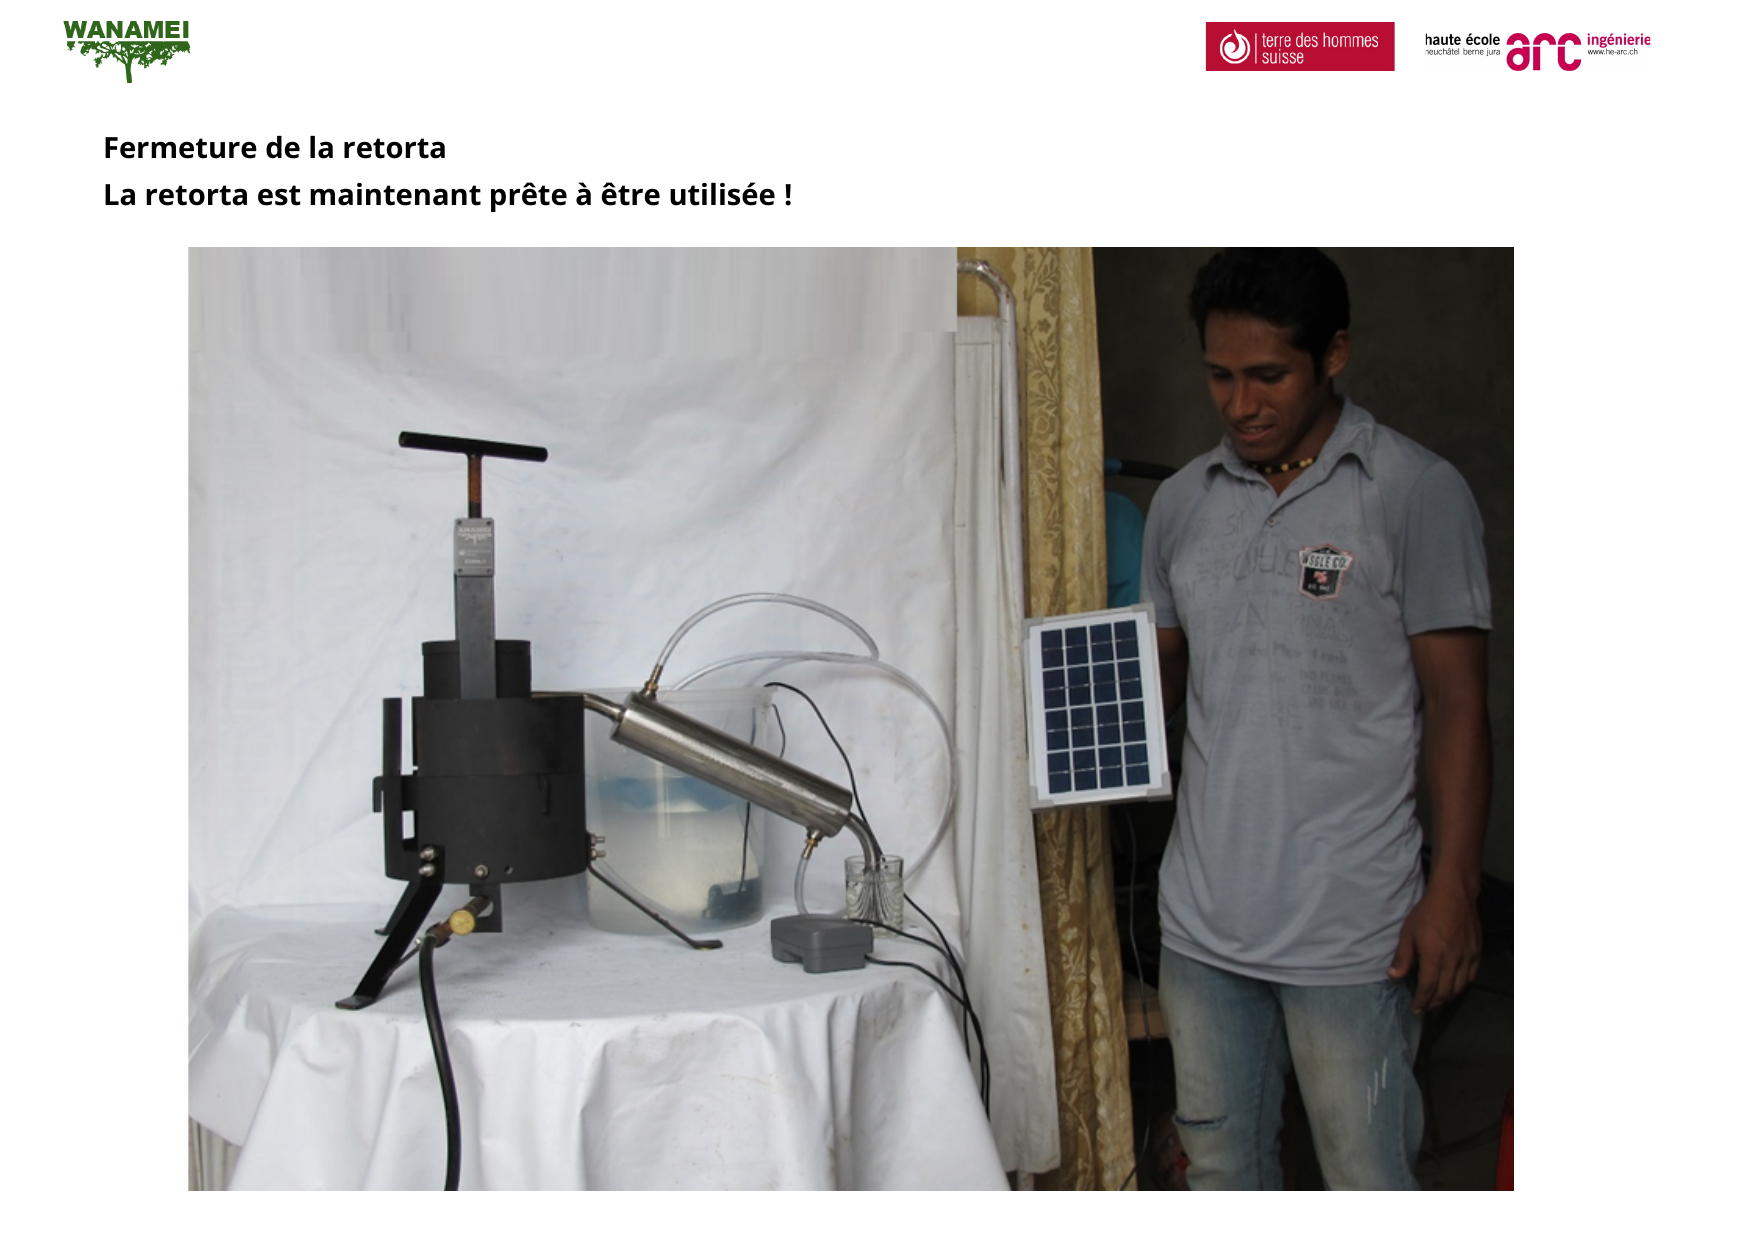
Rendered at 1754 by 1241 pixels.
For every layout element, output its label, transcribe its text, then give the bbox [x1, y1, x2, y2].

text La retorta est maintenant prête à être utilisée ! [103, 174, 1651, 214]
text Fermeture de la retorta [103, 128, 1651, 167]
